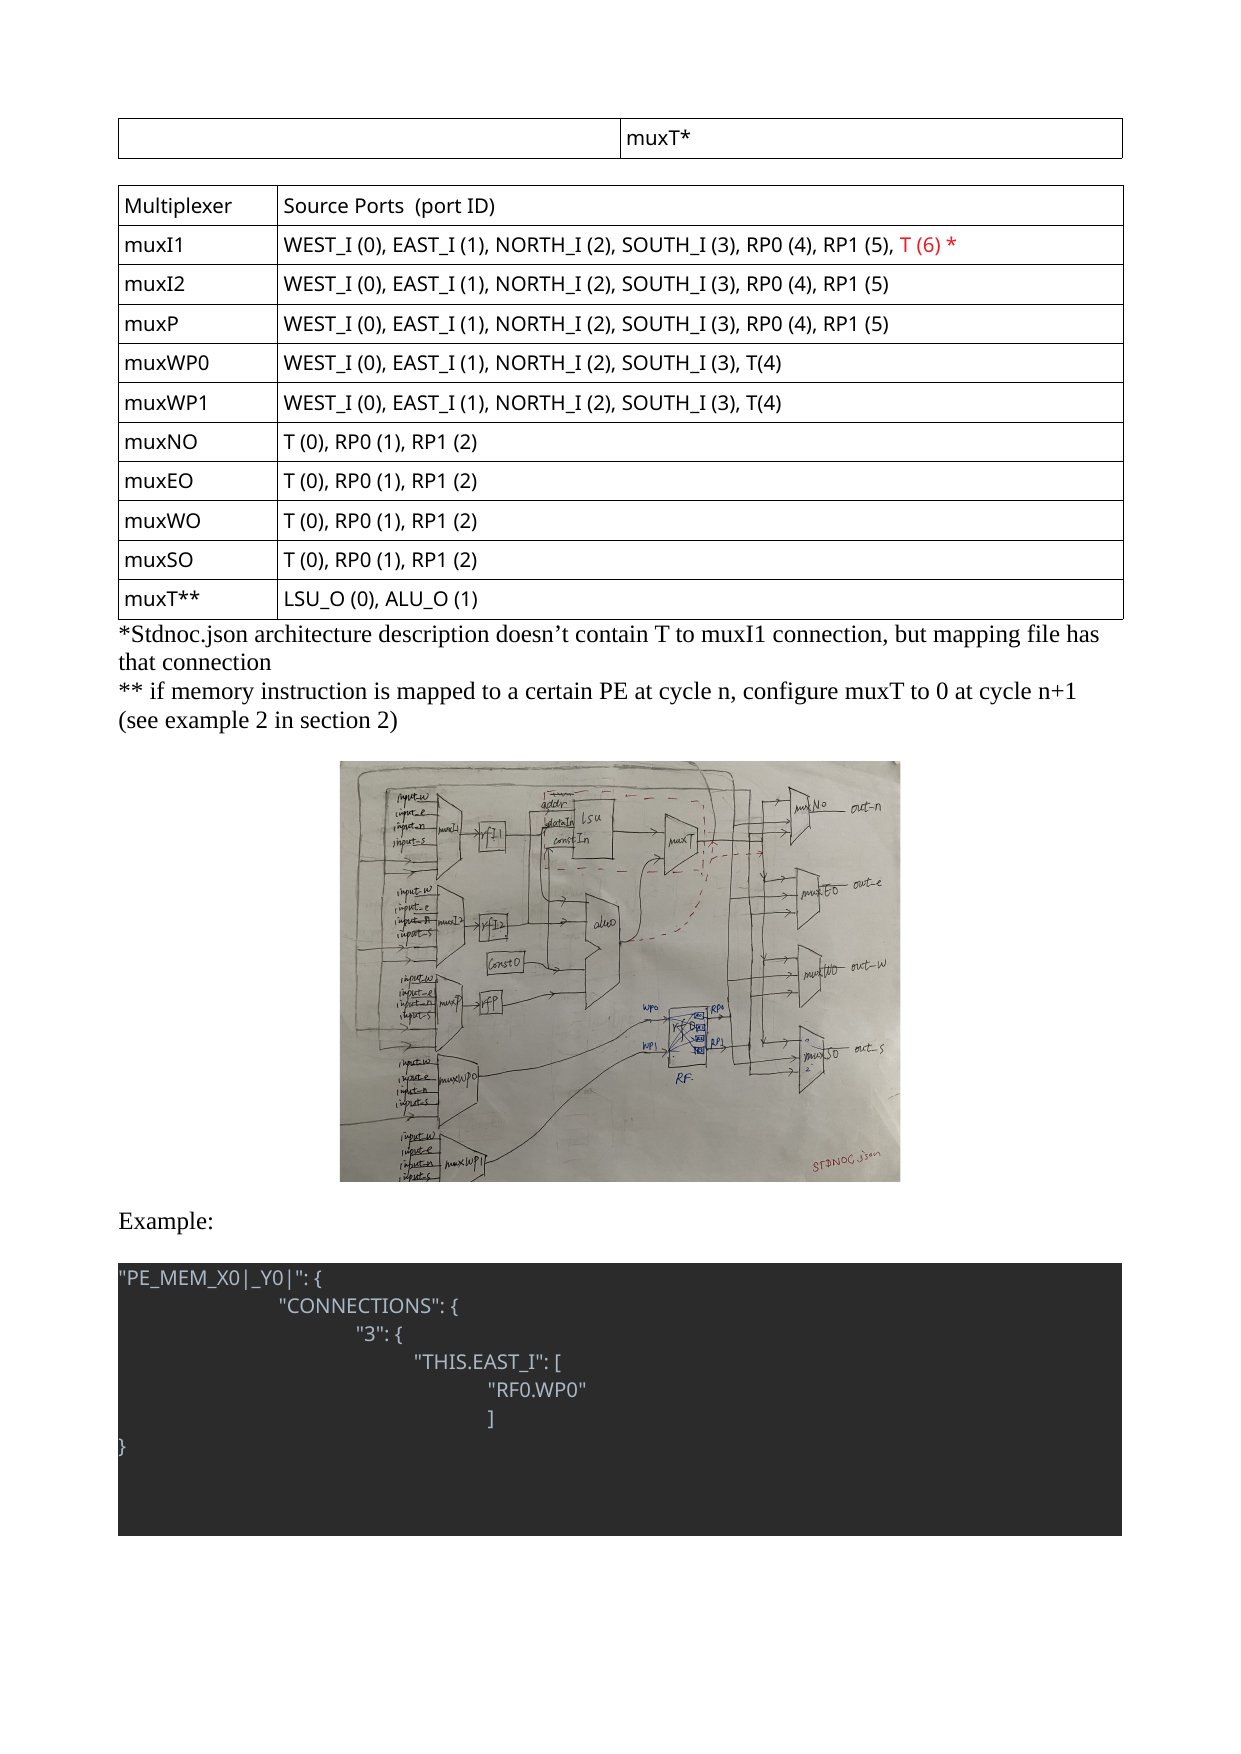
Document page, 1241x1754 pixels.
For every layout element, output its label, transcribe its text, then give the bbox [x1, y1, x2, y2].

text "PE_MEM_X0|_Y0|": { [118, 1263, 1122, 1291]
table_cell muxWP1 [119, 383, 277, 422]
table_cell muxSO [119, 541, 277, 579]
table_cell T (0), RP0 (1), RP1 (2) [278, 423, 1123, 461]
text ** if memory instruction is mapped to a certain PE at cycle n, configure muxT to 0 at cycle n+1 (see example 2 in section 2) [118, 676, 1122, 734]
table_cell WEST_I (0), EAST_I (1), NORTH_I (2), SOUTH_I (3), T(4) [278, 383, 1123, 422]
table_cell WEST_I (0), EAST_I (1), NORTH_I (2), SOUTH_I (3), T(4) [278, 344, 1123, 382]
table_cell muxI1 [119, 226, 277, 264]
table_cell muxP [119, 305, 277, 343]
table_cell muxWP0 [119, 344, 277, 382]
table_header Multiplexer [119, 186, 277, 225]
table_cell LSU_O (0), ALU_O (1) [278, 580, 1123, 618]
table_header Source Ports (port ID) [278, 186, 1123, 225]
table_cell T (0), RP0 (1), RP1 (2) [278, 541, 1123, 579]
table_cell muxNO [119, 423, 277, 461]
table_cell muxWO [119, 501, 277, 540]
text Example: [118, 1206, 1122, 1235]
text } [118, 1432, 1122, 1459]
table_cell WEST_I (0), EAST_I (1), NORTH_I (2), SOUTH_I (3), RP0 (4), RP1 (5) [278, 265, 1123, 303]
table_cell WEST_I (0), EAST_I (1), NORTH_I (2), SOUTH_I (3), RP0 (4), RP1 (5) [278, 305, 1123, 343]
picture [339, 761, 901, 1182]
text "CONNECTIONS": { [118, 1291, 1122, 1319]
table_cell muxT* [621, 119, 1122, 157]
table_cell [119, 119, 620, 157]
text *Stdnoc.json architecture description doesn’t contain T to muxI1 connection, but mapping file has that connection [118, 620, 1122, 676]
table_cell WEST_I (0), EAST_I (1), NORTH_I (2), SOUTH_I (3), RP0 (4), RP1 (5), T (6) * [278, 226, 1123, 264]
table_cell muxT** [119, 580, 277, 618]
text "RF0.WP0" [118, 1376, 1122, 1404]
table_cell T (0), RP0 (1), RP1 (2) [278, 462, 1123, 500]
text "3": { [118, 1319, 1122, 1347]
table_cell T (0), RP0 (1), RP1 (2) [278, 501, 1123, 540]
table_cell muxI2 [119, 265, 277, 303]
table_cell muxEO [119, 462, 277, 500]
text "THIS.EAST_I": [ [118, 1347, 1122, 1376]
text ] [118, 1404, 1122, 1432]
